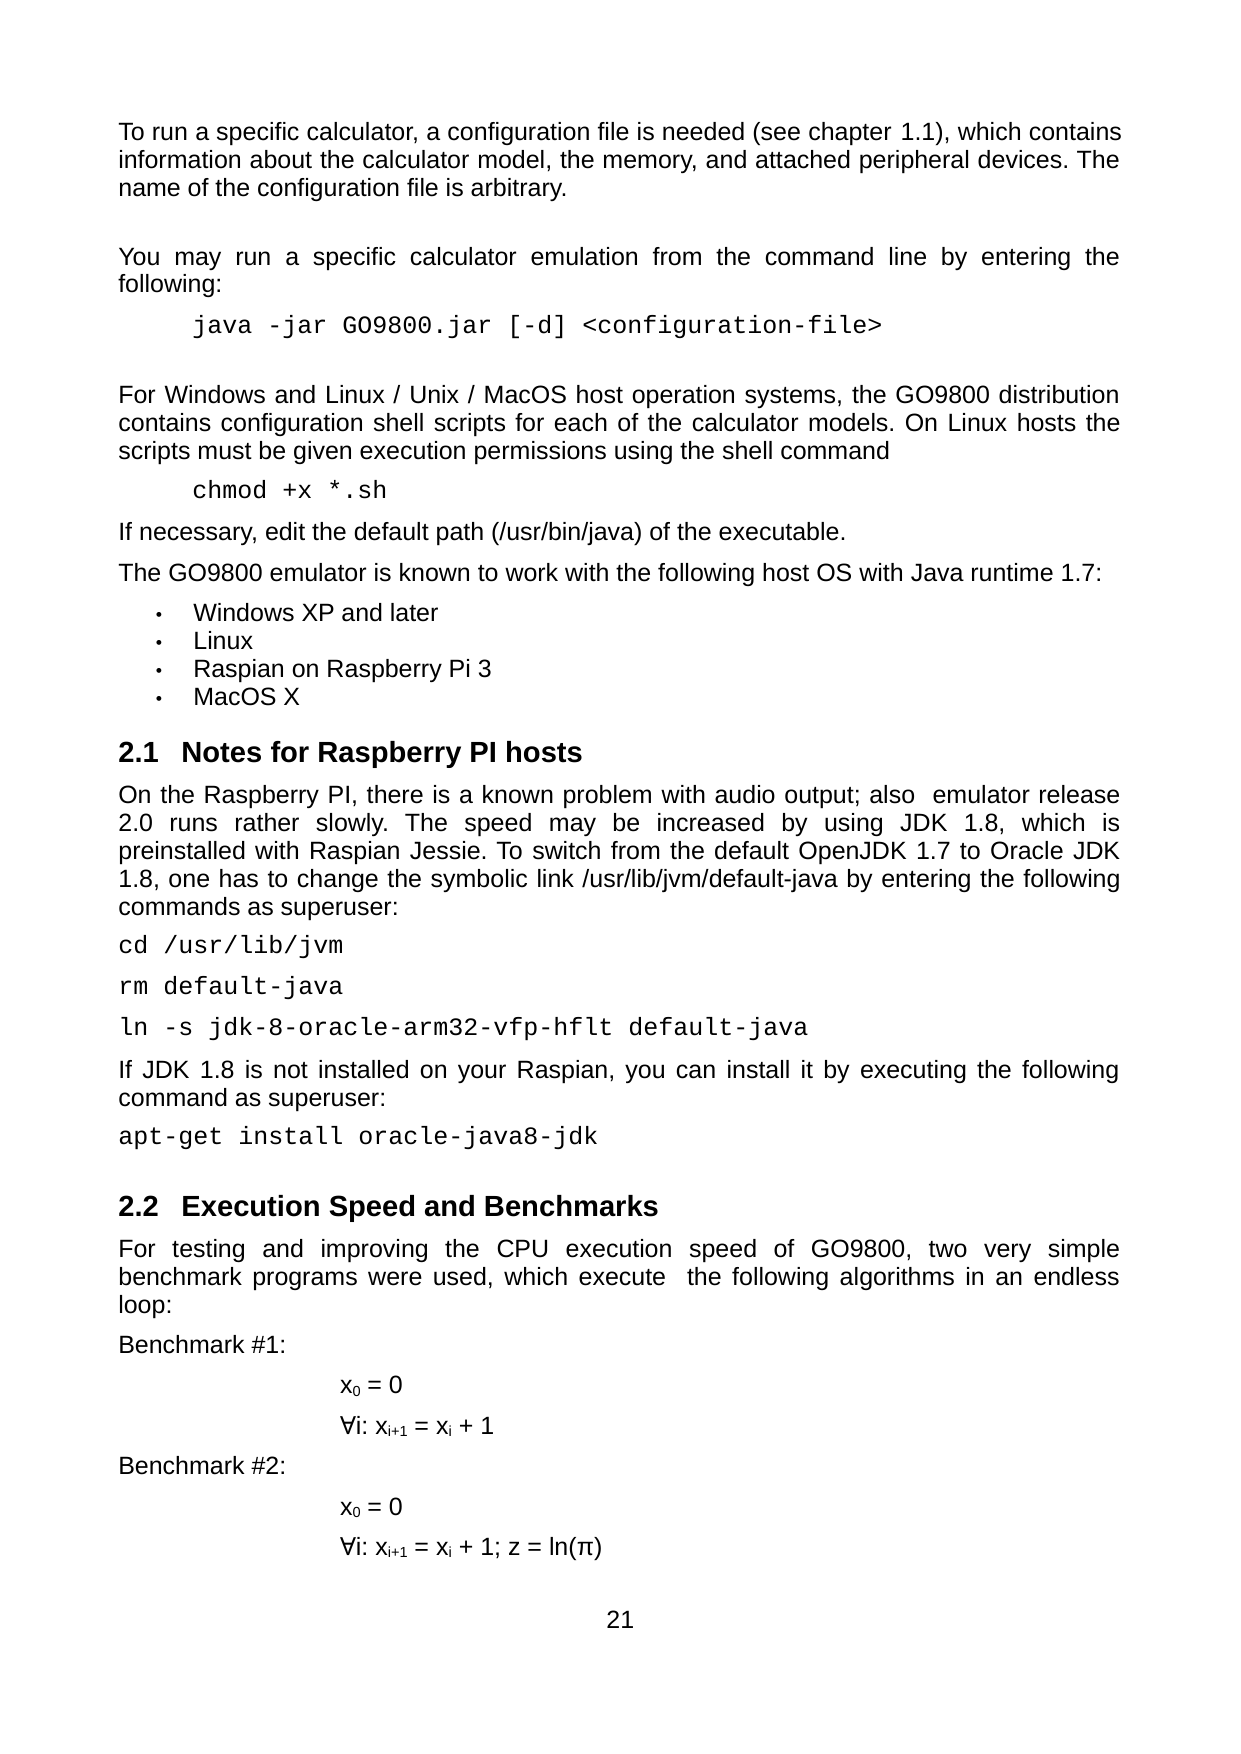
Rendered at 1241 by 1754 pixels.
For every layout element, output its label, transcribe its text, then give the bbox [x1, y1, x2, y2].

list MacOS X [156, 683, 1122, 711]
text The GO9800 emulator is known to work with the following host OS with Java runtime 1.7: [118, 559, 1122, 587]
text You may run a specific calculator emulation from the command line by entering the following: [118, 242, 1122, 298]
text To run a specific calculator, a configuration file is needed (see chapter 1.1), which contains information about the calculator model, the memory, and attached peripheral devices. The name of the configuration file is arbitrary. [118, 118, 1122, 202]
subtitle Execution Speed and Benchmarks [118, 1189, 1122, 1222]
text On the Raspberry PI, there is a known problem with audio output; also emulator release 2.0 runs rather slowly. The speed may be increased by using JDK 1.8, which is preinstalled with Raspian Jessie. To switch from the default OpenJDK 1.7 to Oracle JDK 1.8, one has to change the symbolic link /usr/lib/jvm/default-java by entering the following commands as superuser: [118, 781, 1122, 920]
subtitle Notes for Raspberry PI hosts [118, 736, 1122, 768]
text Benchmark #1: [118, 1331, 1122, 1359]
text Ɐi: xi+1 = xi + 1 [118, 1412, 1122, 1440]
text rm default-java [118, 974, 1122, 1002]
text Ɐi: xi+1 = xi + 1; z = ln(π) [118, 1533, 1122, 1561]
text x0 = 0 [118, 1371, 1122, 1399]
text apt-get install oracle-java8-jdk [118, 1124, 1122, 1152]
text If necessary, edit the default path (/usr/bin/java) of the executable. [118, 518, 1122, 546]
text x0 = 0 [118, 1493, 1122, 1521]
list Windows XP and later [156, 599, 1122, 627]
text For testing and improving the CPU execution speed of GO9800, two very simple benchmark programs were used, which execute the following algorithms in an endless loop: [118, 1235, 1122, 1318]
list Raspian on Raspberry Pi 3 [156, 655, 1122, 683]
text Benchmark #2: [118, 1452, 1122, 1480]
text If JDK 1.8 is not installed on your Raspian, you can install it by executing the following command as superuser: [118, 1055, 1122, 1111]
text cd /usr/lib/jvm [118, 933, 1122, 961]
text ln -s jdk-8-oracle-arm32-vfp-hflt default-java [118, 1014, 1122, 1043]
list Linux [156, 627, 1122, 655]
text chmod +x *.sh [118, 477, 1122, 506]
